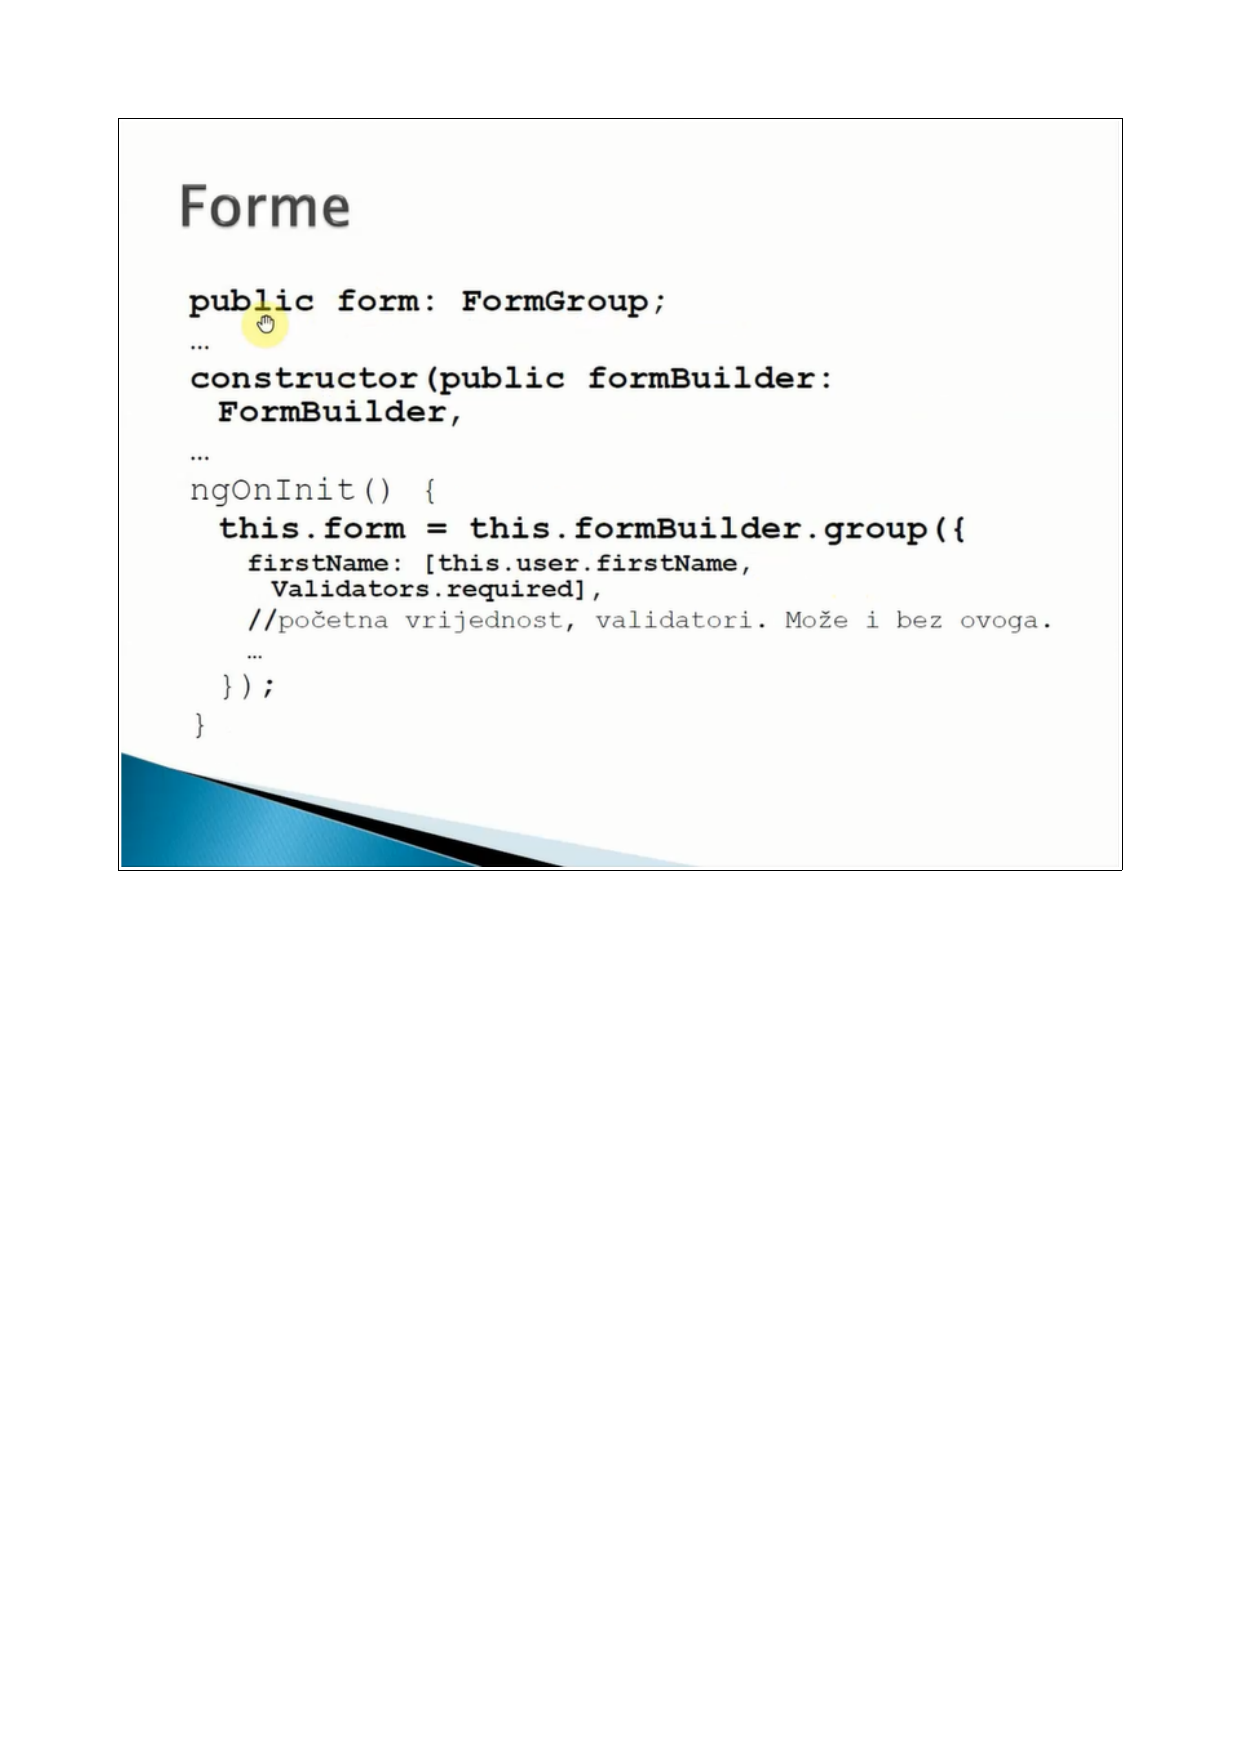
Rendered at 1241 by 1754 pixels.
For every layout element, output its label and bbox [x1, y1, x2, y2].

picture [121, 121, 1119, 867]
